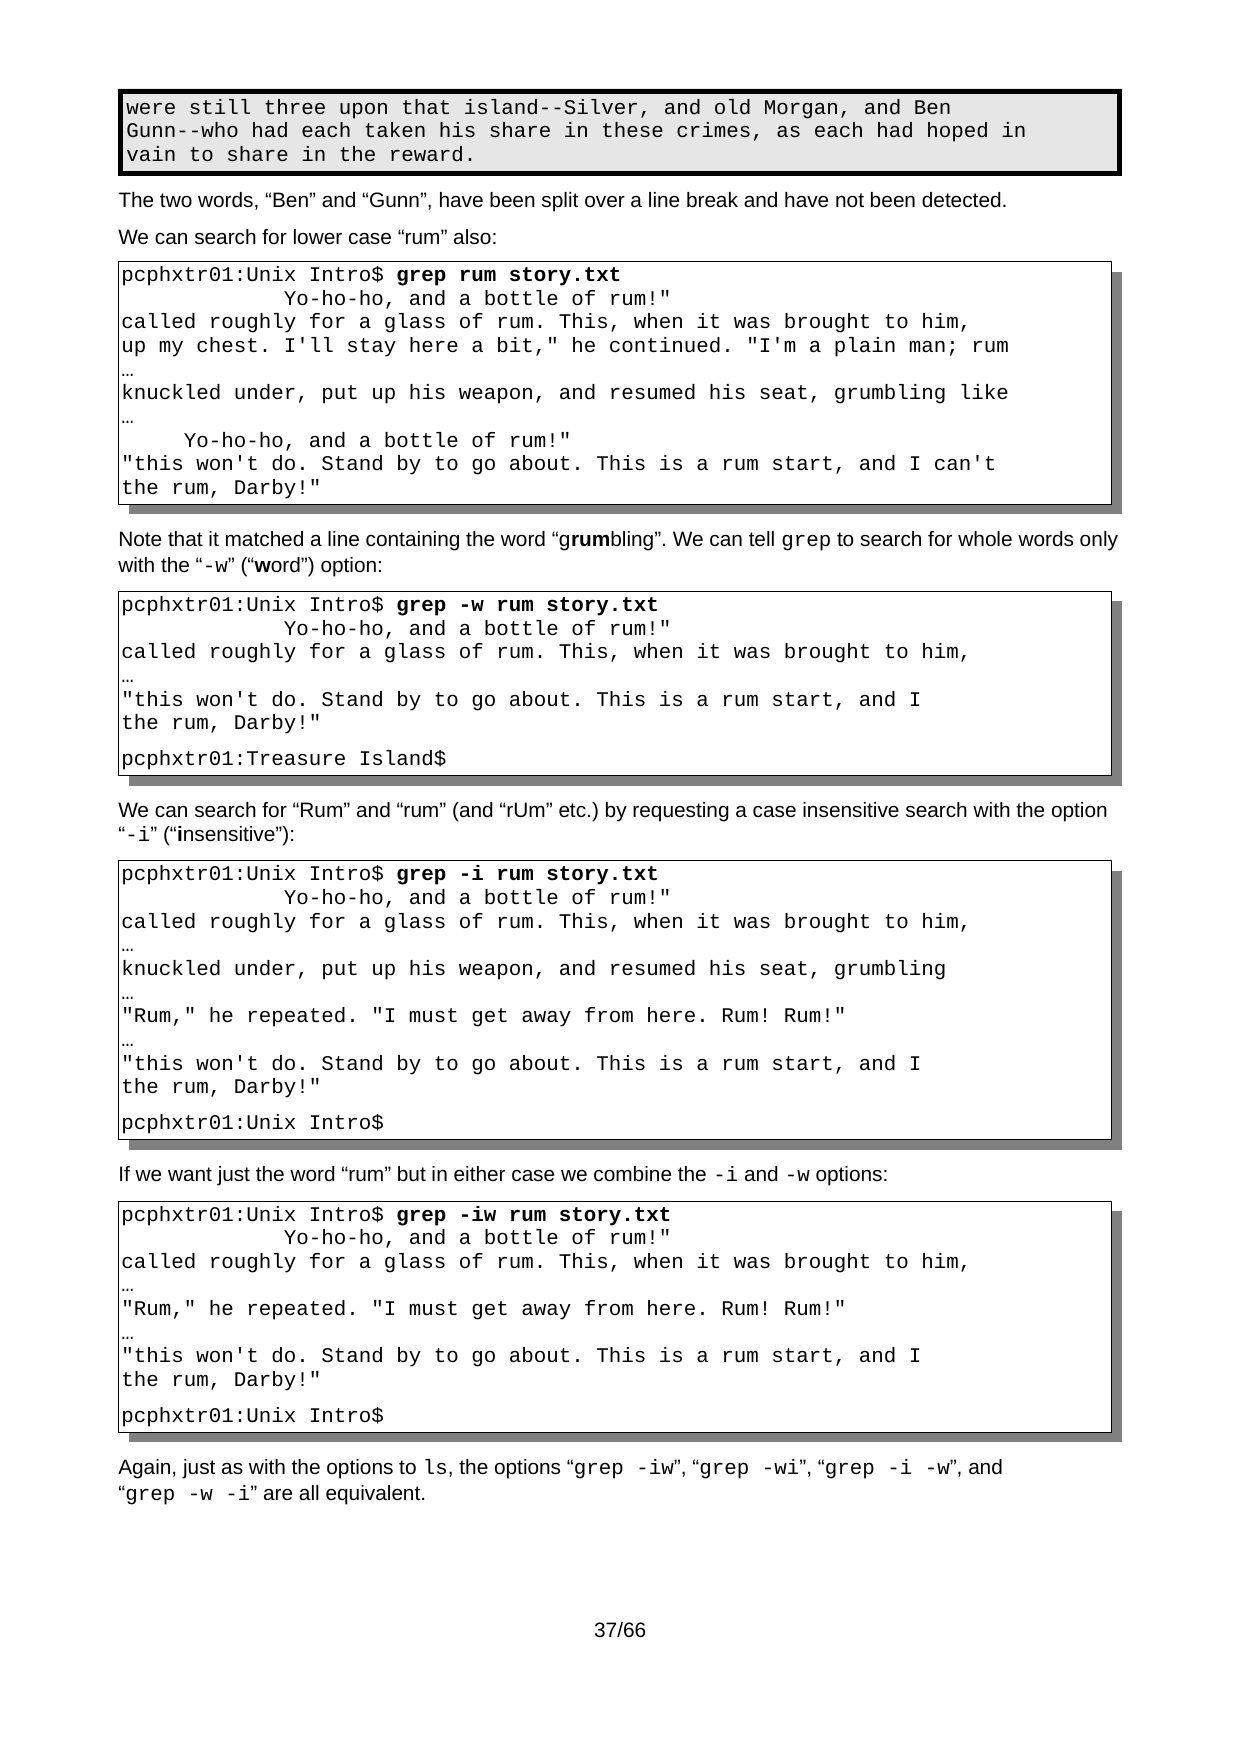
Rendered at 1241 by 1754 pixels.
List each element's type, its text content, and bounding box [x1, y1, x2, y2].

text If we want just the word “rum” but in either case we combine the ‑i and ‑w options: [118, 1162, 1122, 1188]
text pcphxtr01:Unix Intro$ grep -w rum story.txt Yo-ho-ho, and a bottle of rum!" called roughly for a glass of rum. This, when it was brought to him, … "this won't do. Stand by to go about. This is a rum start, and I the rum, Darby!" [119, 592, 1111, 736]
text pcphxtr01:Unix Intro$ grep -iw rum story.txt Yo-ho-ho, and a bottle of rum!" called roughly for a glass of rum. This, when it was brought to him, … "Rum," he repeated. "I must get away from here. Rum! Rum!" … "this won't do. Stand by to go about. This is a rum start, and I the rum, Darby!" [119, 1202, 1111, 1393]
text pcphxtr01:Unix Intro$ [119, 1109, 1111, 1139]
text were still three upon that island--Silver, and old Morgan, and Ben Gunn--who had each taken his share in these crimes, as each had hoped in vain to share in the reward. [123, 94, 1117, 171]
text Note that it matched a line containing the word “grumbling”. We can tell grep to search for whole words only with the “‑w” (“word”) option: [118, 527, 1122, 578]
text We can search for lower case “rum” also: [118, 225, 1122, 249]
text pcphxtr01:Unix Intro$ grep rum story.txt Yo-ho-ho, and a bottle of rum!" called roughly for a glass of rum. This, when it was brought to him, up my chest. I'll stay here a bit," he continued. "I'm a plain man; rum … knuckled under, put up his weapon, and resumed his seat, grumbling like … Yo-ho-ho, and a bottle of rum!" "this won't do. Stand by to go about. This is a rum start, and I can't the rum, Darby!" [119, 262, 1111, 504]
text The two words, “Ben” and “Gunn”, have been split over a line break and have not been detected. [118, 188, 1122, 212]
text pcphxtr01:Unix Intro$ grep -i rum story.txt Yo-ho-ho, and a bottle of rum!" called roughly for a glass of rum. This, when it was brought to him, … knuckled under, put up his weapon, and resumed his seat, grumbling … "Rum," he repeated. "I must get away from here. Rum! Rum!" … "this won't do. Stand by to go about. This is a rum start, and I the rum, Darby!" [119, 861, 1111, 1100]
text pcphxtr01:Treasure Island$ [119, 745, 1111, 775]
text We can search for “Rum” and “rum” (and “rUm” etc.) by requesting a case insensitive search with the option “‑i” (“insensitive”): [118, 798, 1122, 848]
text pcphxtr01:Unix Intro$ [119, 1402, 1111, 1432]
text Again, just as with the options to ls, the options “grep ‑iw”, “grep ‑wi”, “grep ‑i ‑w”, and “grep ‑w ‑i” are all equivalent. [118, 1455, 1122, 1507]
